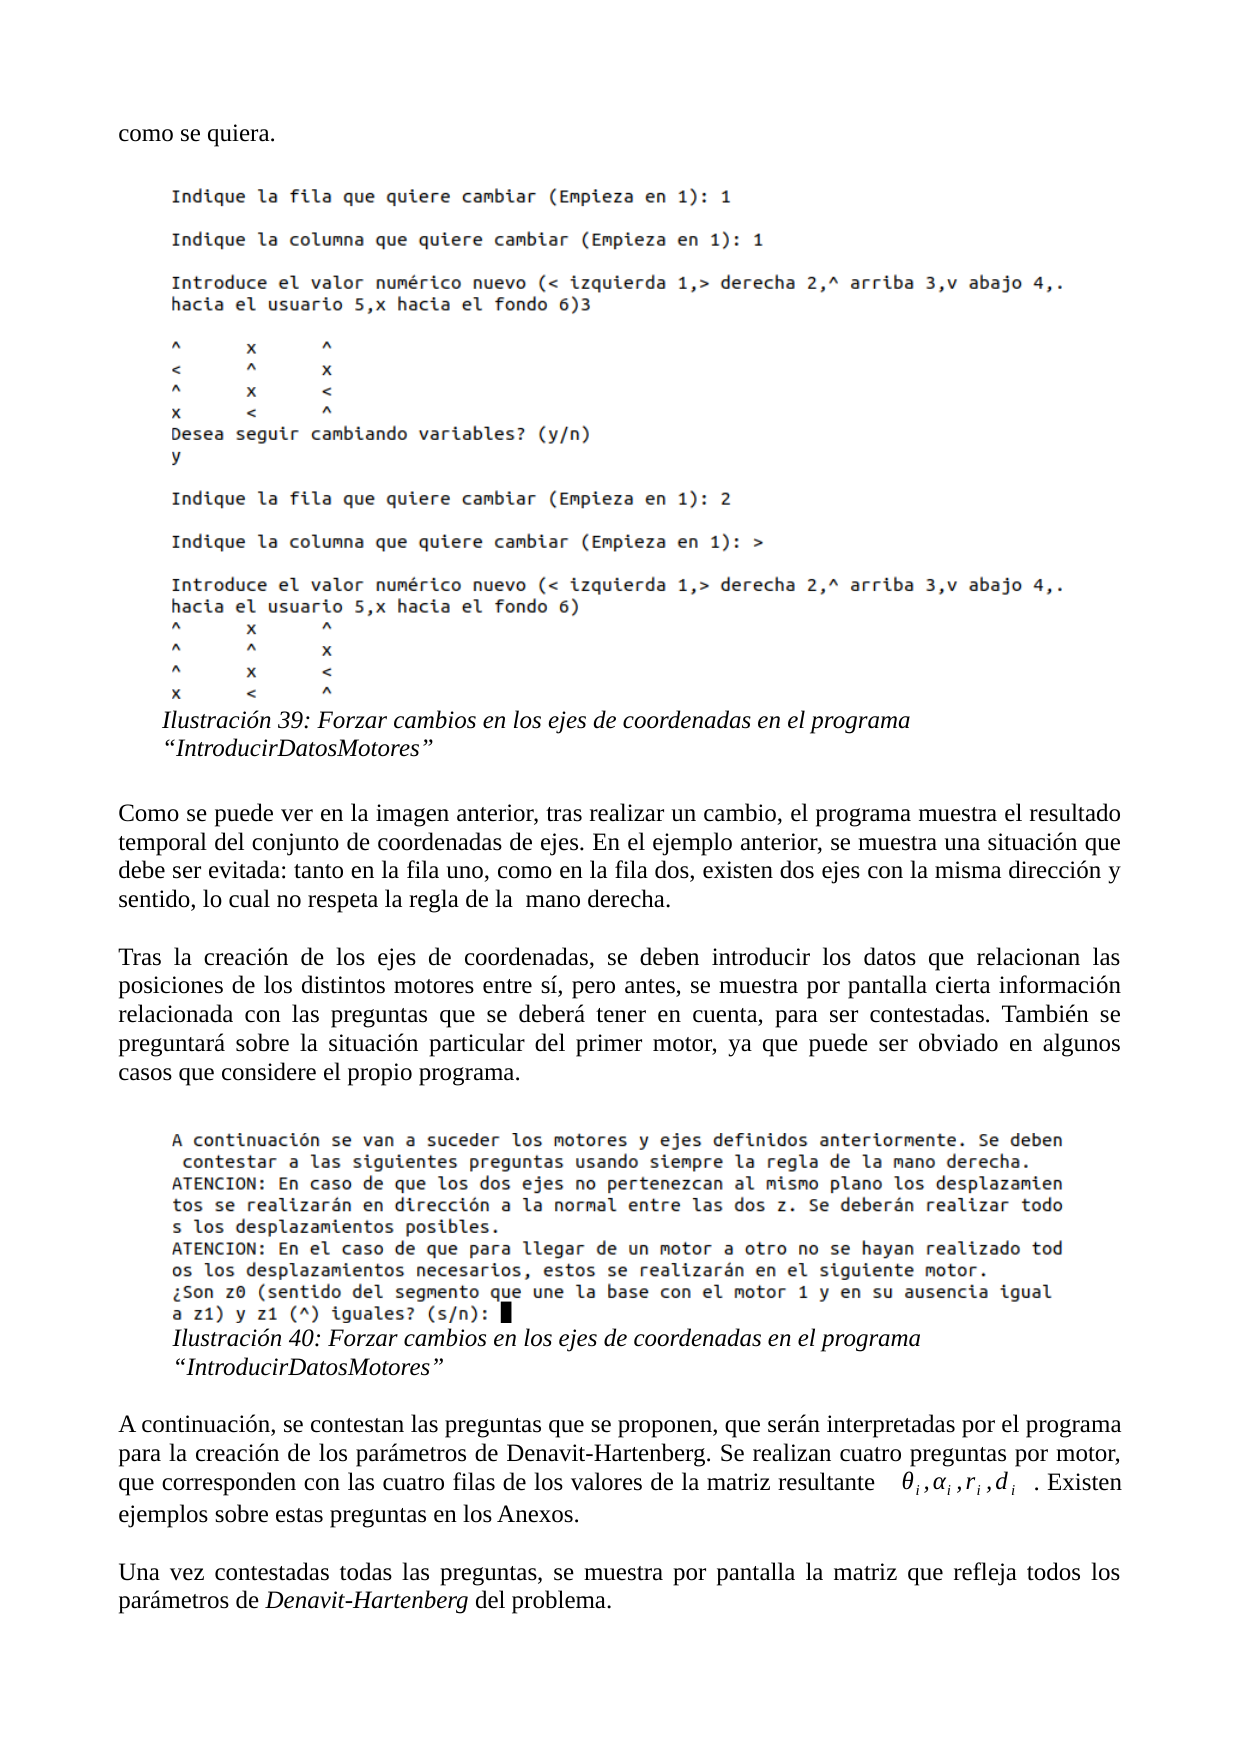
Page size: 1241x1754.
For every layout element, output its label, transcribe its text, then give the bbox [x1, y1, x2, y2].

text A continuación, se contestan las preguntas que se proponen, que serán interpretadas por el programa para la creación de los parámetros de Denavit-Hartenberg. Se realizan cuatro preguntas por motor, que corresponden con las cuatro filas de los valores de la matriz resultante . Existen ejemplos sobre estas preguntas en los Anexos. [118, 1409, 1122, 1528]
text Como se puede ver en la imagen anterior, tras realizar un cambio, el programa muestra el resultado temporal del conjunto de coordenadas de ejes. En el ejemplo anterior, se muestra una situación que debe ser evitada: tanto en la fila uno, como en la fila dos, existen dos ejes con la misma dirección y sentido, lo cual no respeta la regla de la mano derecha. [118, 798, 1122, 913]
picture [172, 187, 1068, 705]
text Una vez contestadas todas las preguntas, se muestra por pantalla la matriz que refleja todos los parámetros de Denavit-Hartenberg del problema. [118, 1557, 1122, 1614]
text Ilustración 40: Forzar cambios en los ejes de coordenadas en el programa “IntroducirDatosMotores” [172, 1323, 1068, 1380]
text como se quiera. [118, 118, 1122, 147]
text Ilustración 39: Forzar cambios en los ejes de coordenadas en el programa “IntroducirDatosMotores” [162, 200, 1078, 762]
picture [172, 1133, 1068, 1323]
text Tras la creación de los ejes de coordenadas, se deben introducir los datos que relacionan las posiciones de los distintos motores entre sí, pero antes, se muestra por pantalla cierta información relacionada con las preguntas que se deberá tener en cuenta, para ser contestadas. También se preguntará sobre la situación particular del primer motor, ya que puede ser obviado en algunos casos que considere el propio programa. [118, 942, 1122, 1085]
